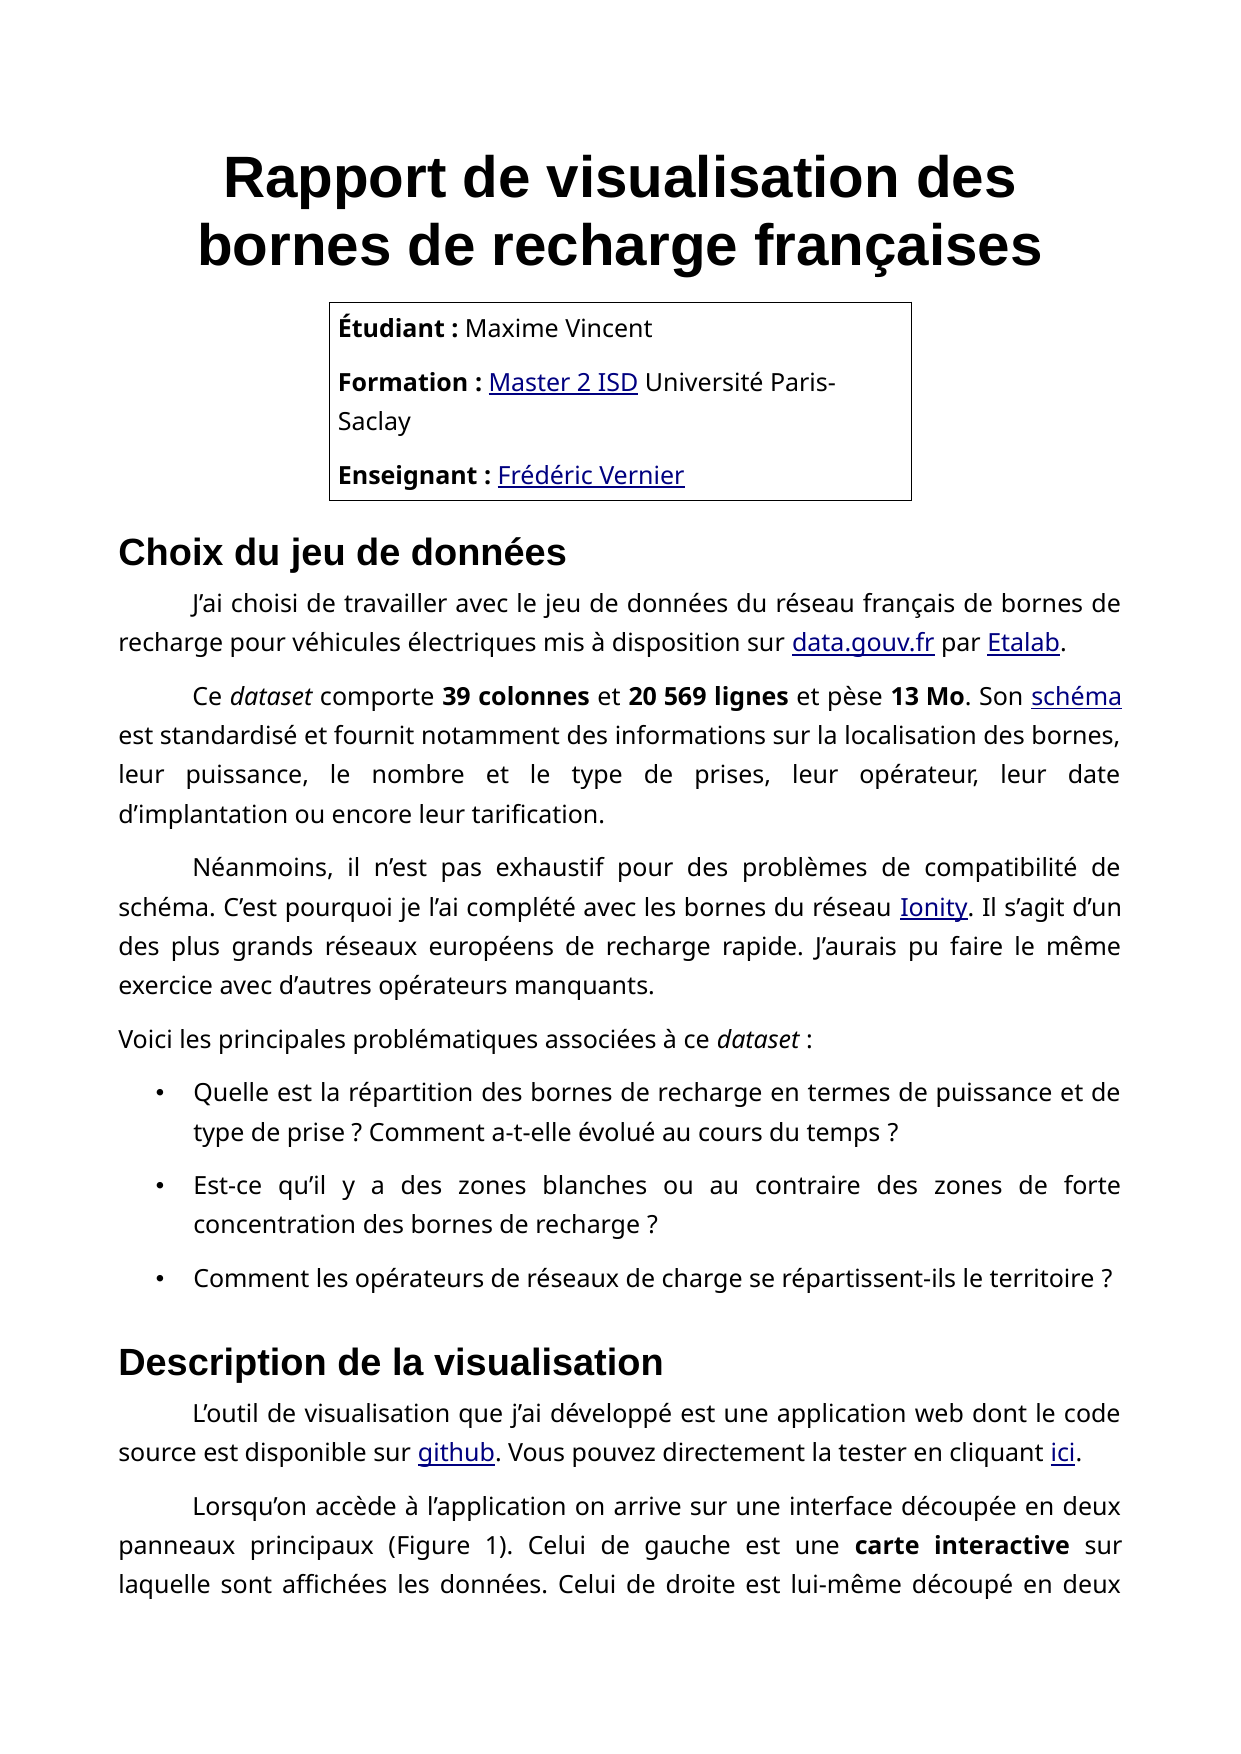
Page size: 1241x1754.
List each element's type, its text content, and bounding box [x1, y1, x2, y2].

list Quelle est la répartition des bornes de recharge en termes de puissance et de type de prise ? Comment a-t-elle évolué au cours du temps ? [156, 1075, 1122, 1148]
text Lorsqu’on accède à l’application on arrive sur une interface découpée en deux panneaux principaux (Figure 1). Celui de gauche est une carte interactive sur laquelle sont affichées les données. Celui de droite est lui-même découpé en deux [118, 1489, 1122, 1601]
text Formation : Master 2 ISD Université Paris-Saclay [338, 364, 903, 438]
text Ce dataset comporte 39 colonnes et 20 569 lignes et pèse 13 Mo. Son schéma est standardisé et fournit notamment des informations sur la localisation des bornes, leur puissance, le nombre et le type de prises, leur opérateur, leur date d’implantation ou encore leur tarification. [118, 679, 1122, 830]
title Rapport de visualisation des bornes de recharge françaises [118, 143, 1122, 277]
text Voici les principales problématiques associées à ce dataset : [118, 1021, 1122, 1055]
text Enseignant : Frédéric Vernier [338, 457, 903, 491]
list Comment les opérateurs de réseaux de charge se répartissent-ils le territoire ? [156, 1261, 1122, 1295]
text L’outil de visualisation que j’ai développé est une application web dont le code source est disponible sur github. Vous pouvez directement la tester en cliquant ici. [118, 1396, 1122, 1469]
subtitle Description de la visualisation [118, 1340, 1122, 1383]
text Néanmoins, il n’est pas exhaustif pour des problèmes de compatibilité de schéma. C’est pourquoi je l’ai complété avec les bornes du réseau Ionity. Il s’agit d’un des plus grands réseaux européens de recharge rapide. J’aurais pu faire le même exercice avec d’autres opérateurs manquants. [118, 850, 1122, 1002]
subtitle Choix du jeu de données [118, 530, 1122, 573]
text Étudiant : Maxime Vincent [338, 311, 903, 345]
text J’ai choisi de travailler avec le jeu de données du réseau français de bornes de recharge pour véhicules électriques mis à disposition sur data.gouv.fr par Etalab. [118, 586, 1122, 659]
list Est-ce qu’il y a des zones blanches ou au contraire des zones de forte concentration des bornes de recharge ? [156, 1168, 1122, 1241]
